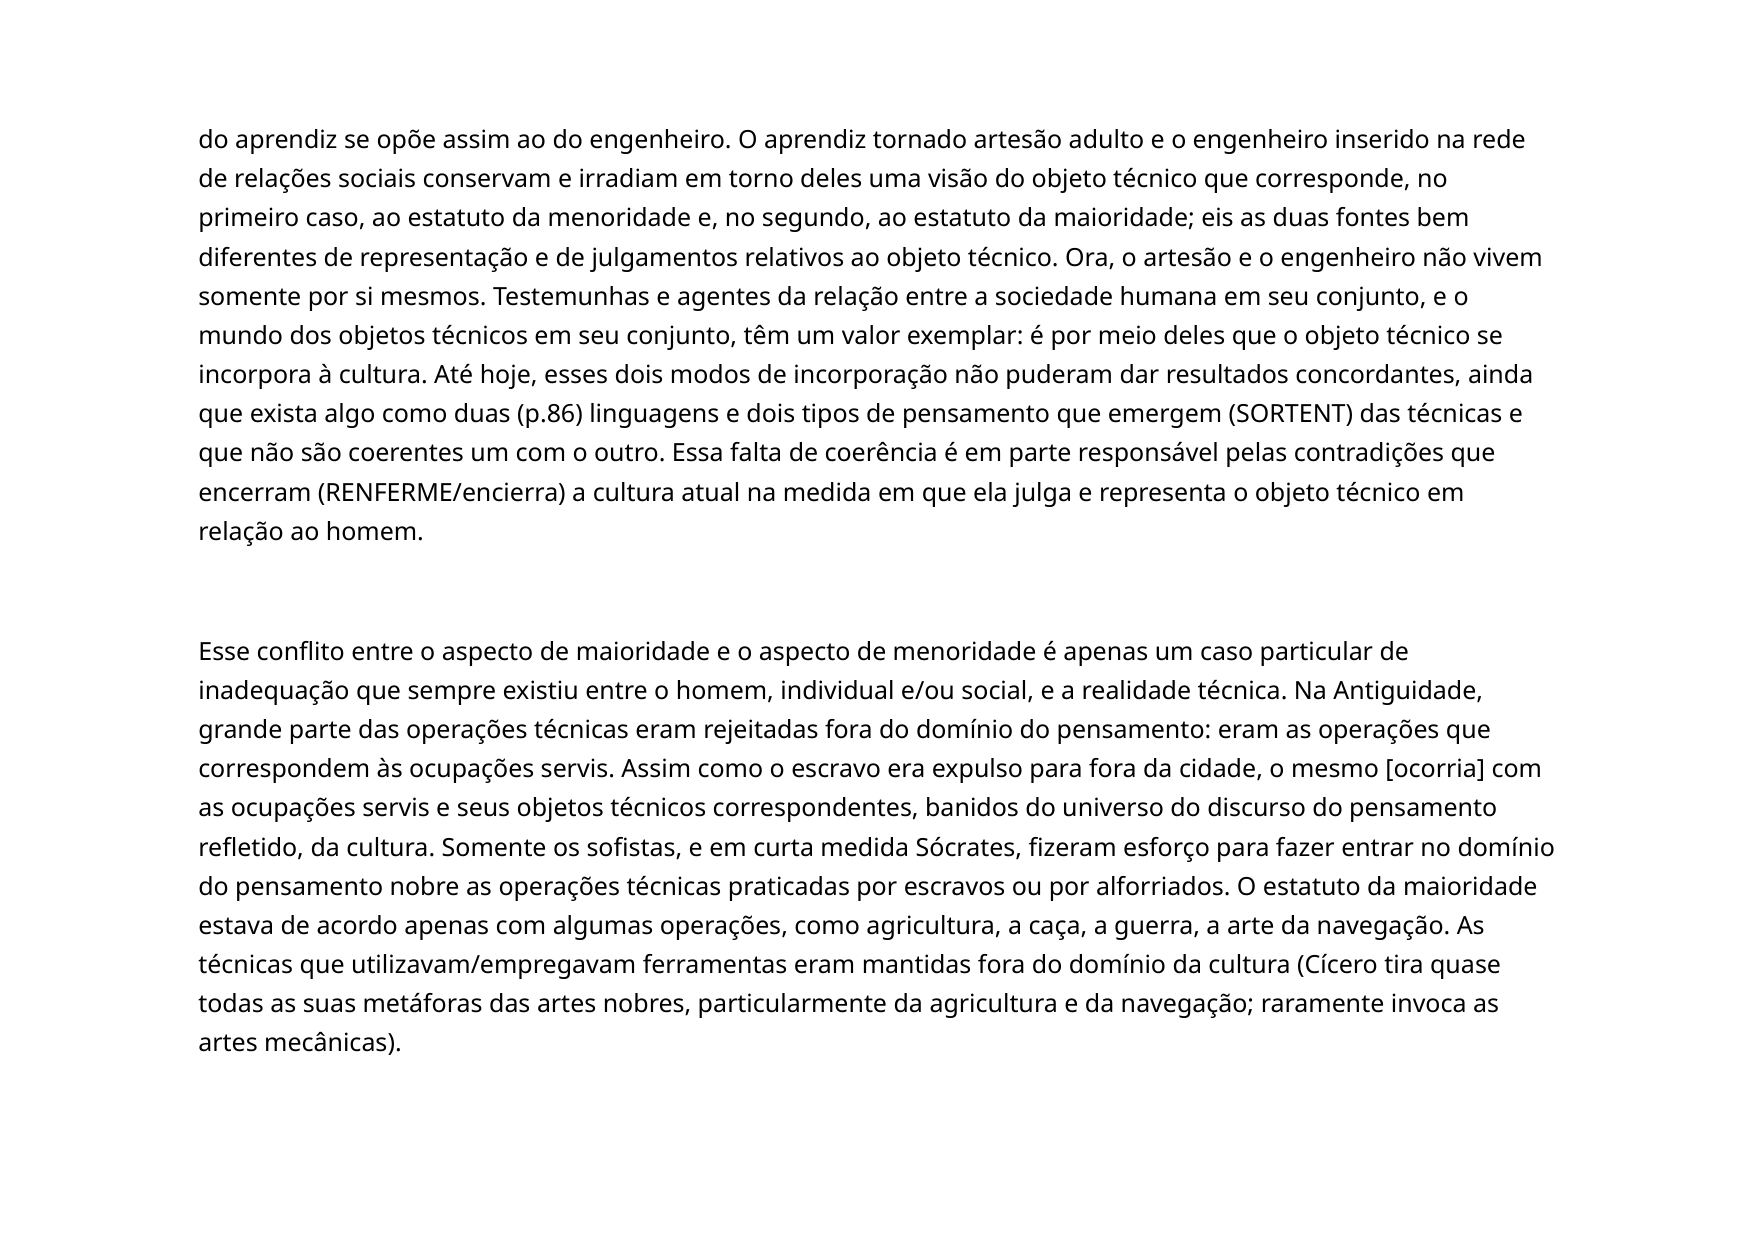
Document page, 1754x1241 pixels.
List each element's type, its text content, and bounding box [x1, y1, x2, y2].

text Esse conflito entre o aspecto de maioridade e o aspecto de menoridade é apenas um caso particular de inadequação que sempre existiu entre o homem, individual e/ou social, e a realidade técnica. Na Antiguidade, grande parte das operações técnicas eram rejeitadas fora do domínio do pensamento: eram as operações que correspondem às ocupações servis. Assim como o escravo era expulso para fora da cidade, o mesmo [ocorria] com as ocupações servis e seus objetos técnicos correspondentes, banidos do universo do discurso do pensamento refletido, da cultura. Somente os sofistas, e em curta medida Sócrates, fizeram esforço para fazer entrar no domínio do pensamento nobre as operações técnicas praticadas por escravos ou por alforriados. O estatuto da maioridade estava de acordo apenas com algumas operações, como agricultura, a caça, a guerra, a arte da navegação. As técnicas que utilizavam/empregavam ferramentas eram mantidas fora do domínio da cultura (Cícero tira quase todas as suas metáforas das artes nobres, particularmente da agricultura e da navegação; raramente invoca as artes mecânicas). [198, 633, 1556, 1059]
text do aprendiz se opõe assim ao do engenheiro. O aprendiz tornado artesão adulto e o engenheiro inserido na rede de relações sociais conservam e irradiam em torno deles uma visão do objeto técnico que corresponde, no primeiro caso, ao estatuto da menoridade e, no segundo, ao estatuto da maioridade; eis as duas fontes bem diferentes de representação e de julgamentos relativos ao objeto técnico. Ora, o artesão e o engenheiro não vivem somente por si mesmos. Testemunhas e agentes da relação entre a sociedade humana em seu conjunto, e o mundo dos objetos técnicos em seu conjunto, têm um valor exemplar: é por meio deles que o objeto técnico se incorpora à cultura. Até hoje, esses dois modos de incorporação não puderam dar resultados concordantes, ainda que exista algo como duas (p.86) linguagens e dois tipos de pensamento que emergem (SORTENT) das técnicas e que não são coerentes um com o outro. Essa falta de coerência é em parte responsável pelas contradições que encerram (RENFERME/encierra) a cultura atual na medida em que ela julga e representa o objeto técnico em relação ao homem. [198, 122, 1556, 547]
